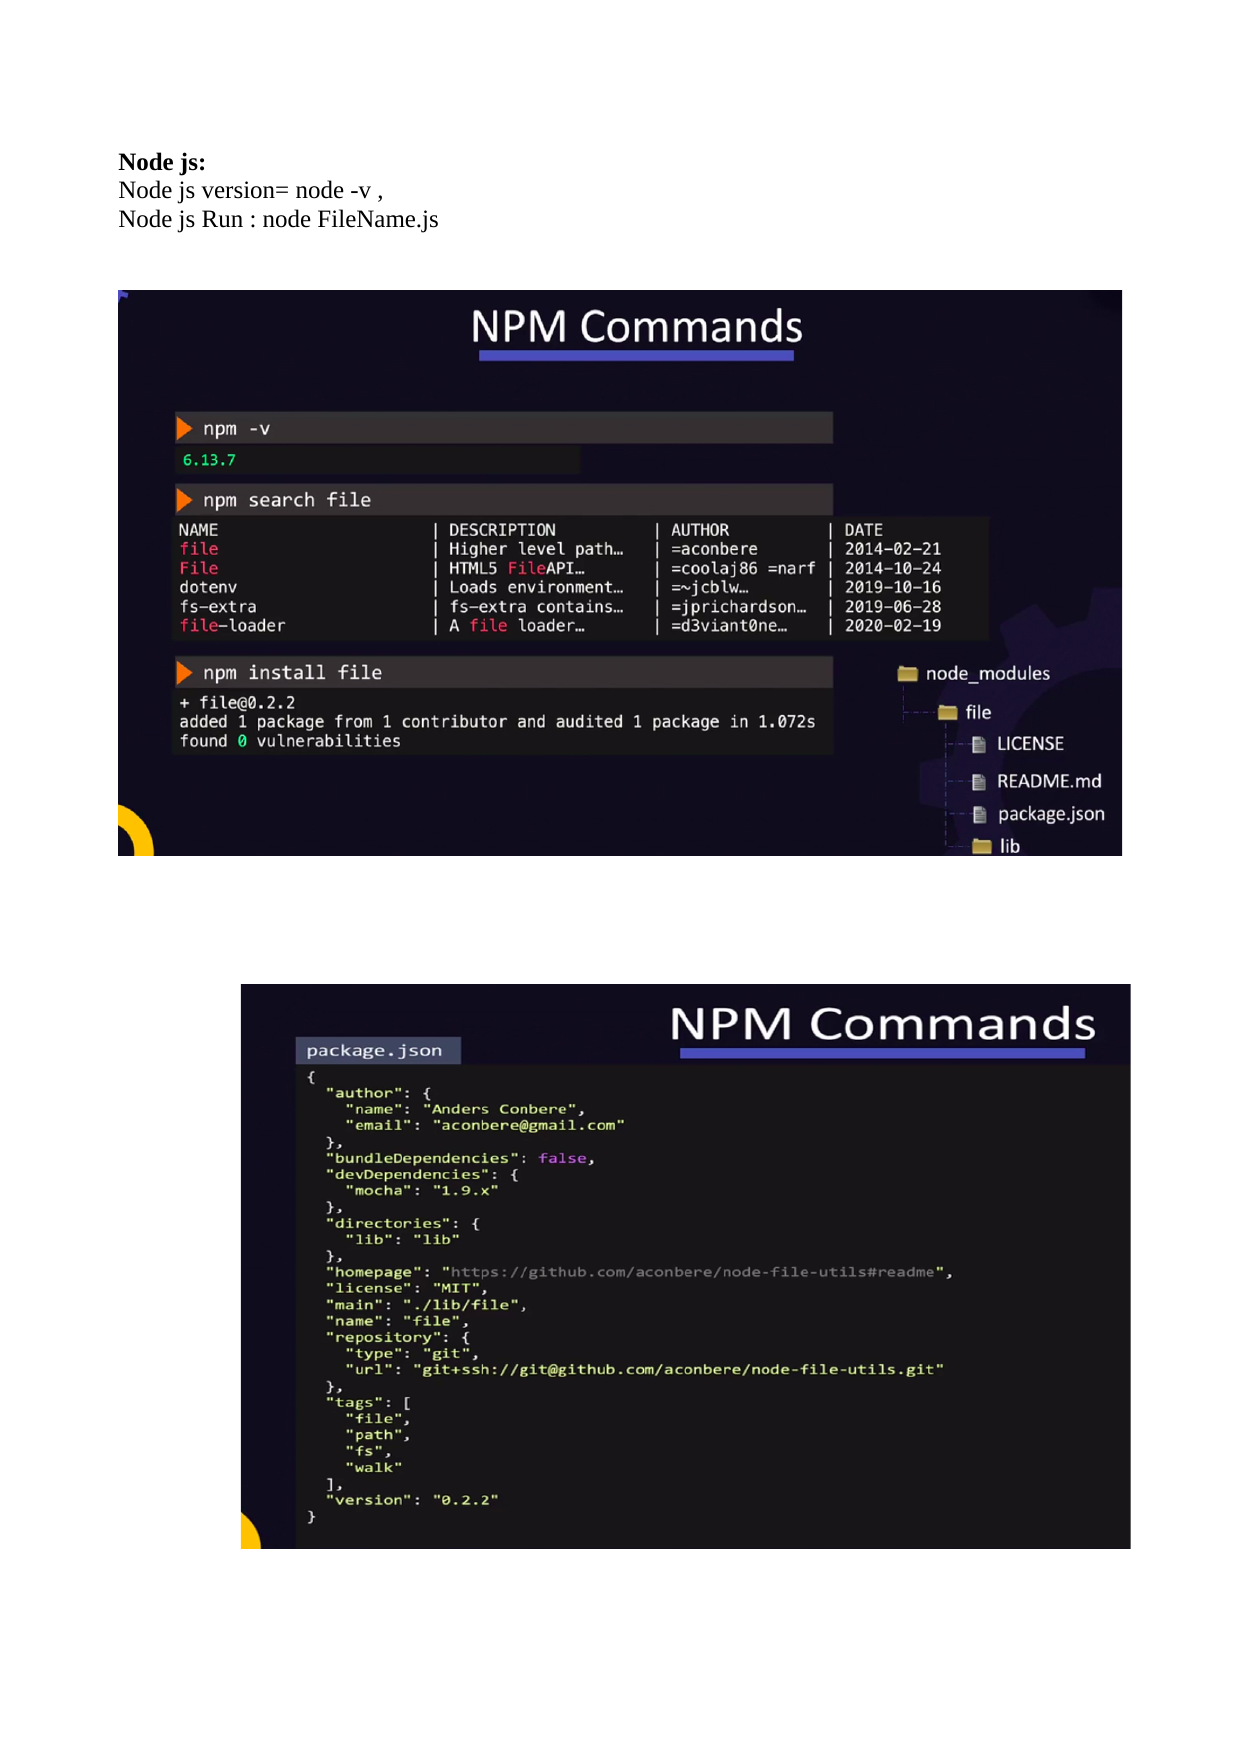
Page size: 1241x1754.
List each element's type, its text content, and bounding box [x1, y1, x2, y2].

text Node js version= node -v , [118, 176, 1122, 204]
picture [240, 984, 1131, 1549]
text Node js: [118, 147, 1122, 176]
text Node js Run : node FileName.js [118, 204, 1122, 233]
picture [118, 290, 1123, 856]
